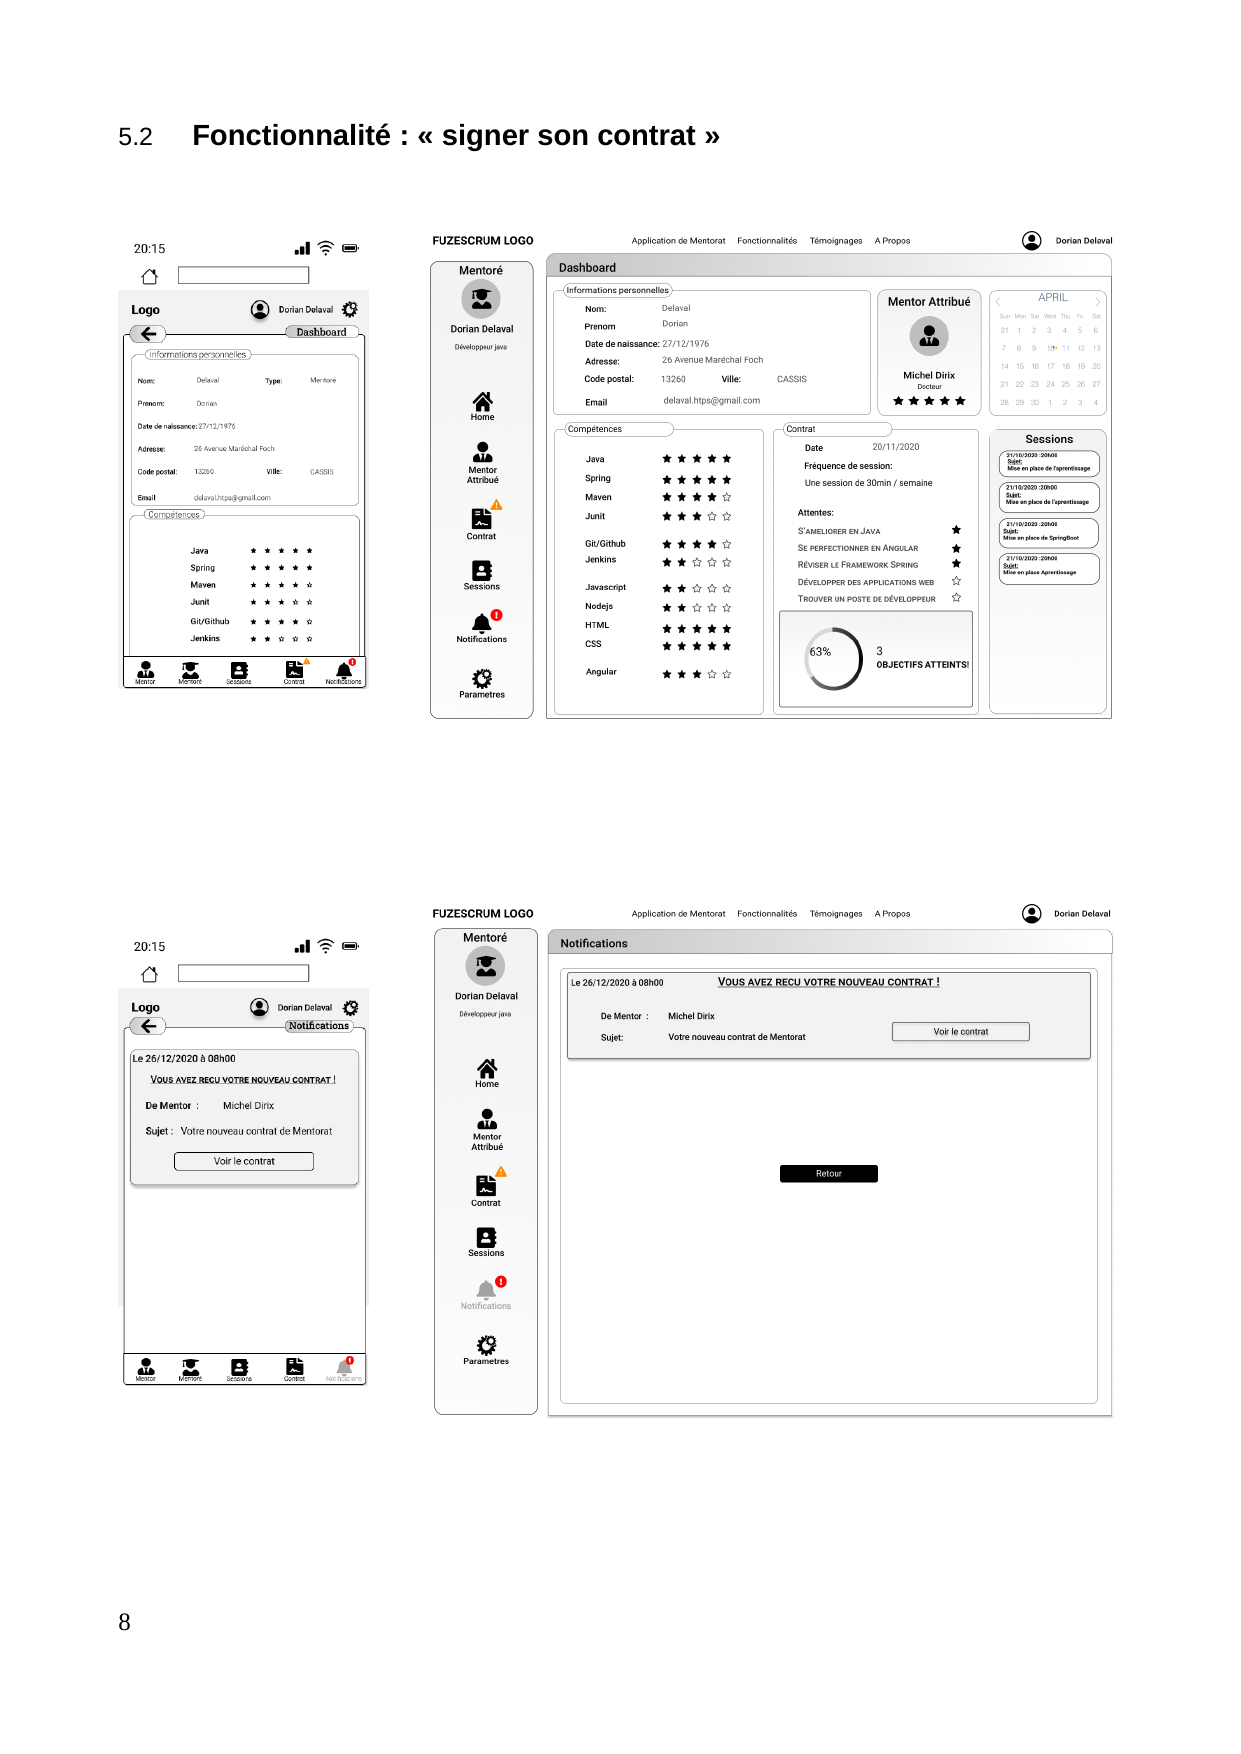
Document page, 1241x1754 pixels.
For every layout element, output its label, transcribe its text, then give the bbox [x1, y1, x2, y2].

picture [118, 236, 369, 689]
picture [118, 933, 369, 1386]
picture [419, 898, 1123, 1424]
subtitle Fonctionnalité : « signer son contrat » [118, 118, 1122, 152]
picture [419, 225, 1123, 722]
